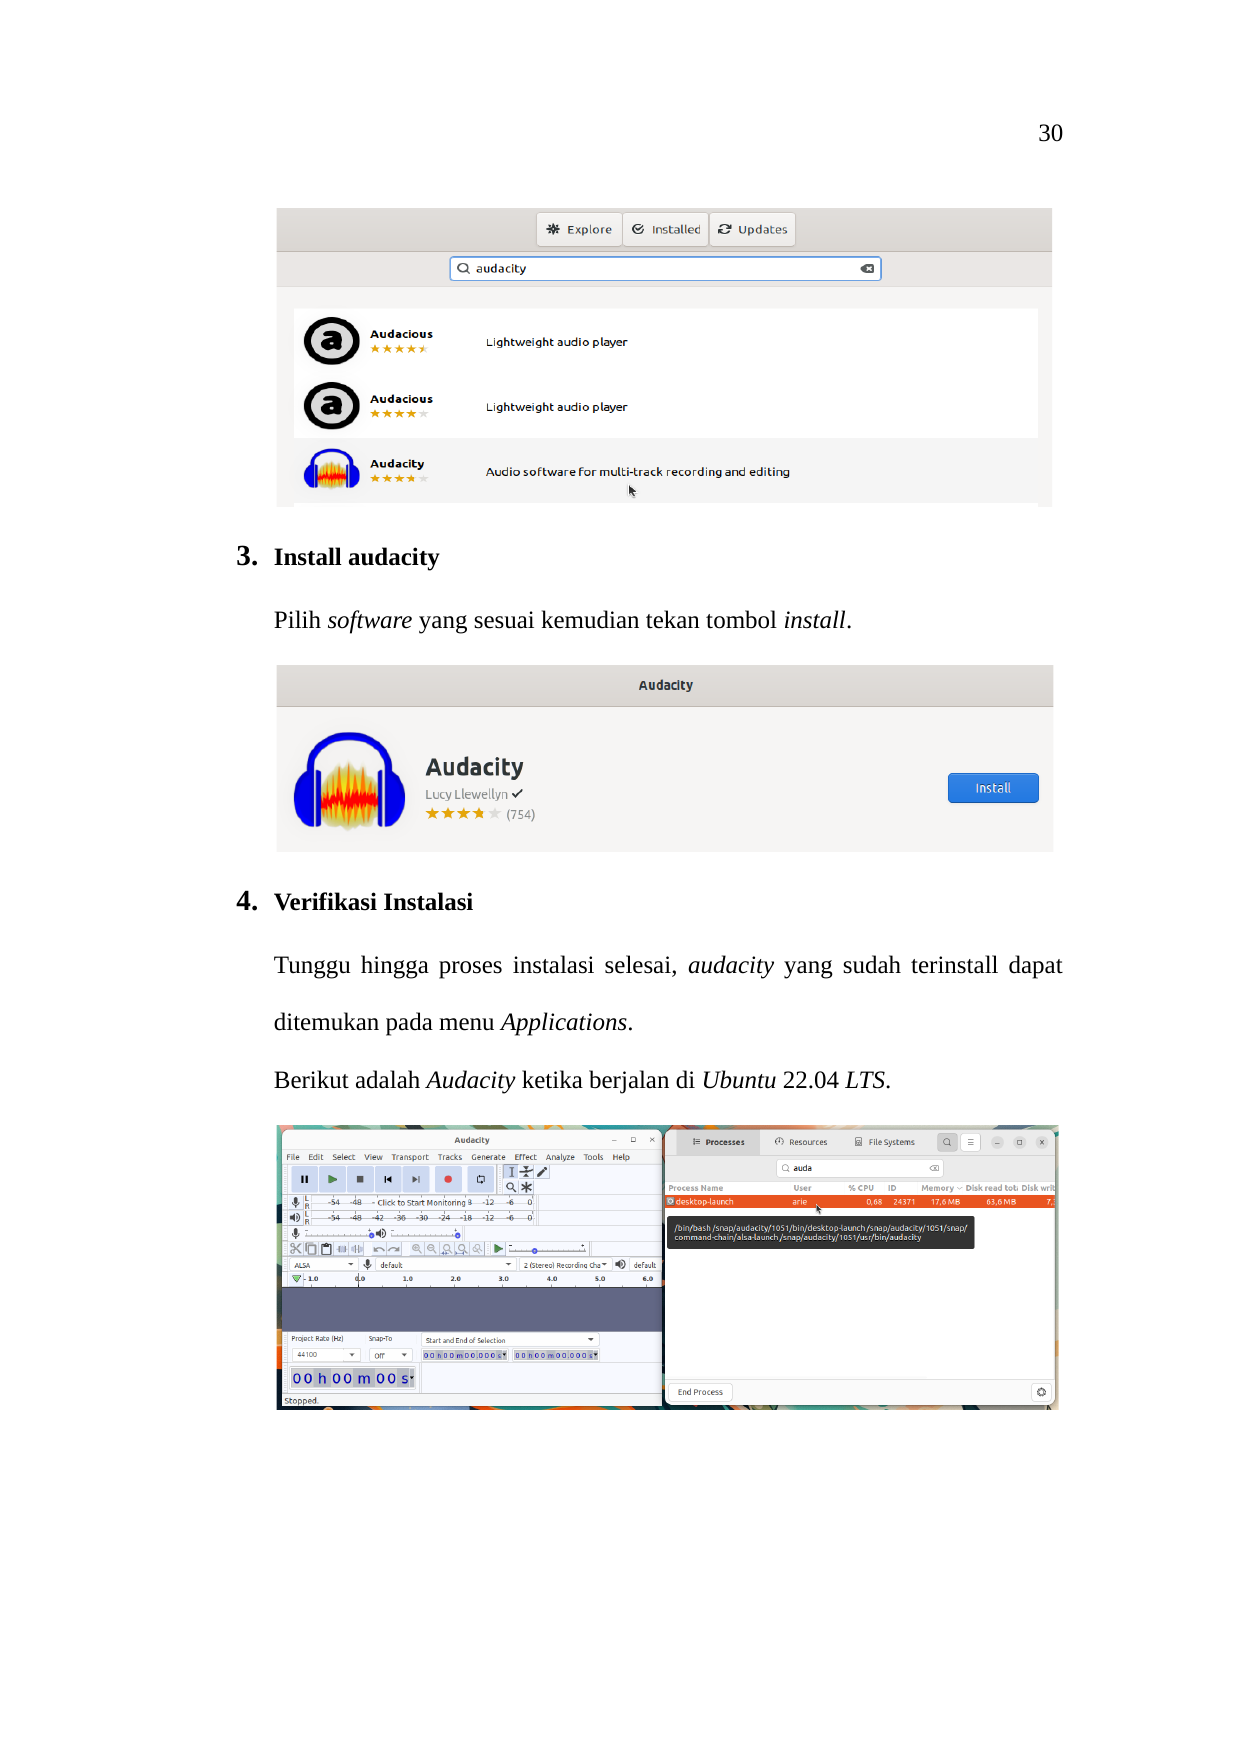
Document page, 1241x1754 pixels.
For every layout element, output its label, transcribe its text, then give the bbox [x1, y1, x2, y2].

picture [276, 208, 1053, 507]
picture [276, 1125, 1059, 1410]
picture [276, 665, 1054, 852]
list Pilih software yang sesuai kemudian tekan tombol install. [236, 605, 1063, 634]
list Berikut adalah Audacity ketika berjalan di Ubuntu 22.04 LTS. [236, 1065, 1063, 1094]
list Install audacity [236, 538, 1063, 571]
list Verifikasi Instalasi [236, 883, 1063, 916]
list Tunggu hingga proses instalasi selesai, audacity yang sudah terinstall dapat ditemukan pada menu Applications. [236, 950, 1063, 1036]
